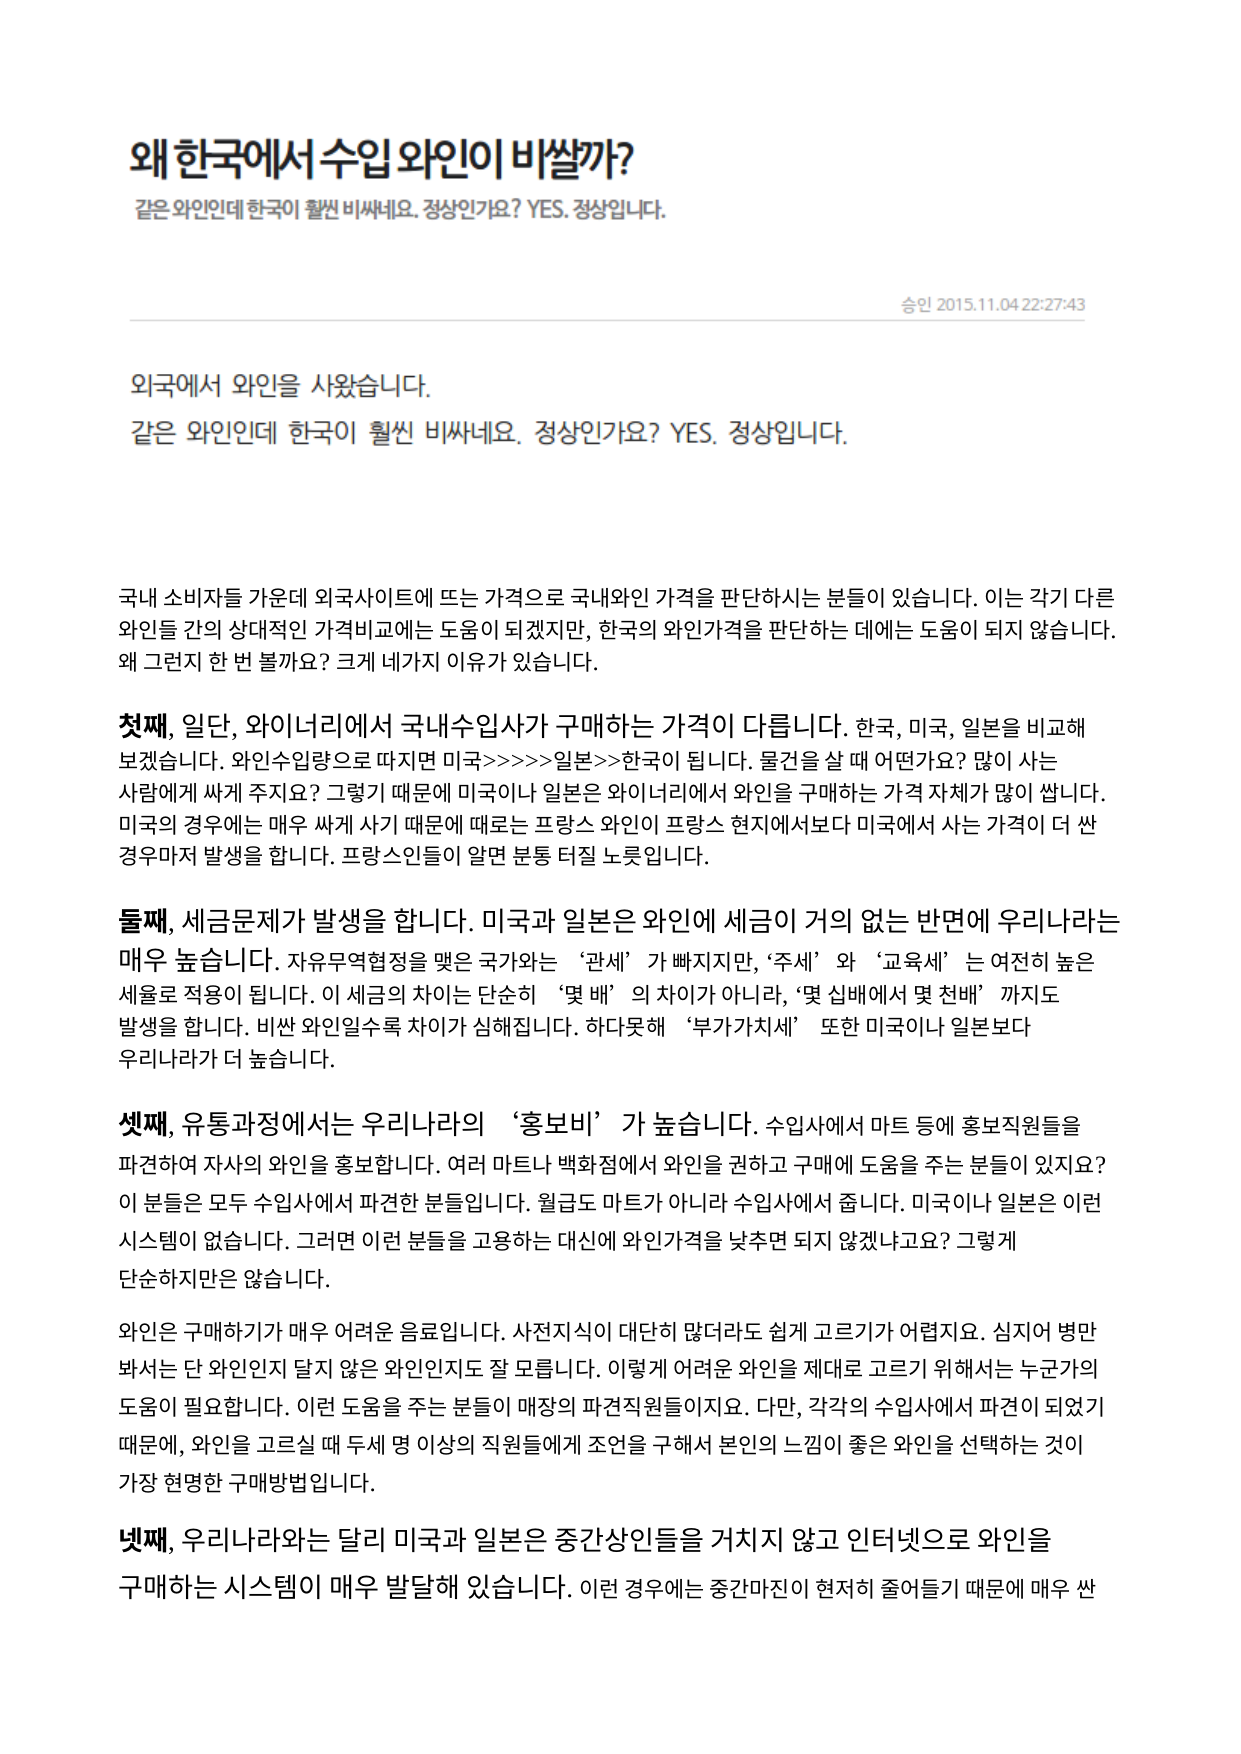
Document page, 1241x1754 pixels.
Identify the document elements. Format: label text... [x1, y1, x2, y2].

text 국내 소비자들 가운데 외국사이트에 뜨는 가격으로 국내와인 가격을 판단하시는 분들이 있습니다. 이는 각기 다른 와인들 간의 상대적인 가격비교에는 도움이 되겠지만, 한국의 와인가격을 판단하는 데에는 도움이 되지 않습니다. 왜 그런지 한 번 볼까요? 크게 네가지 이유가 있습니다. 첫째, 일단, 와이너리에서 국내수입사가 구매하는 가격이 다릅니다. 한국, 미국, 일본을 비교해 보겠습니다. 와인수입량으로 따지면 미국>>>>>일본>>한국이 됩니다. 물건을 살 때 어떤가요? 많이 사는 사람에게 싸게 주지요? 그렇기 때문에 미국이나 일본은 와이너리에서 와인을 구매하는 가격 자체가 많이 쌉니다. 미국의 경우에는 매우 싸게 사기 때문에 때로는 프랑스 와인이 프랑스 현지에서보다 미국에서 사는 가격이 더 싼 경우마저 발생을 합니다. 프랑스인들이 알면 분통 터질 노릇입니다. 둘째, 세금문제가 발생을 합니다. 미국과 일본은 와인에 세금이 거의 없는 반면에 우리나라는 매우 높습니다. 자유무역협정을 맺은 국가와는 ‘관세’가 빠지지만, ‘주세’와 ‘교육세’는 여전히 높은 세율로 적용이 됩니다. 이 세금의 차이는 단순히 ‘몇 배’의 차이가 아니라, ‘몇 십배에서 몇 천배’까지도 발생을 합니다. 비싼 와인일수록 차이가 심해집니다. 하다못해 ‘부가가치세’ 또한 미국이나 일본보다 우리나라가 더 높습니다. [118, 581, 1122, 1073]
text 와인은 구매하기가 매우 어려운 음료입니다. 사전지식이 대단히 많더라도 쉽게 고르기가 어렵지요. 심지어 병만 봐서는 단 와인인지 달지 않은 와인인지도 잘 모릅니다. 이렇게 어려운 와인을 제대로 고르기 위해서는 누군가의 도움이 필요합니다. 이런 도움을 주는 분들이 매장의 파견직원들이지요. 다만, 각각의 수입사에서 파견이 되었기 때문에, 와인을 고르실 때 두세 명 이상의 직원들에게 조언을 구해서 본인의 느낌이 좋은 와인을 선택하는 것이 가장 현명한 구매방법입니다. [118, 1314, 1122, 1498]
text 셋째, 유통과정에서는 우리나라의 ‘홍보비’가 높습니다. 수입사에서 마트 등에 홍보직원들을 파견하여 자사의 와인을 홍보합니다. 여러 마트나 백화점에서 와인을 권하고 구매에 도움을 주는 분들이 있지요? 이 분들은 모두 수입사에서 파견한 분들입니다. 월급도 마트가 아니라 수입사에서 줍니다. 미국이나 일본은 이런 시스템이 없습니다. 그러면 이런 분들을 고용하는 대신에 와인가격을 낮추면 되지 않겠냐고요? 그렇게 단순하지만은 않습니다. [118, 1103, 1122, 1294]
text 넷째, 우리나라와는 달리 미국과 일본은 중간상인들을 거치지 않고 인터넷으로 와인을 구매하는 시스템이 매우 발달해 있습니다. 이런 경우에는 중간마진이 현저히 줄어들기 때문에 매우 싼 [118, 1519, 1122, 1605]
picture [118, 118, 1123, 496]
